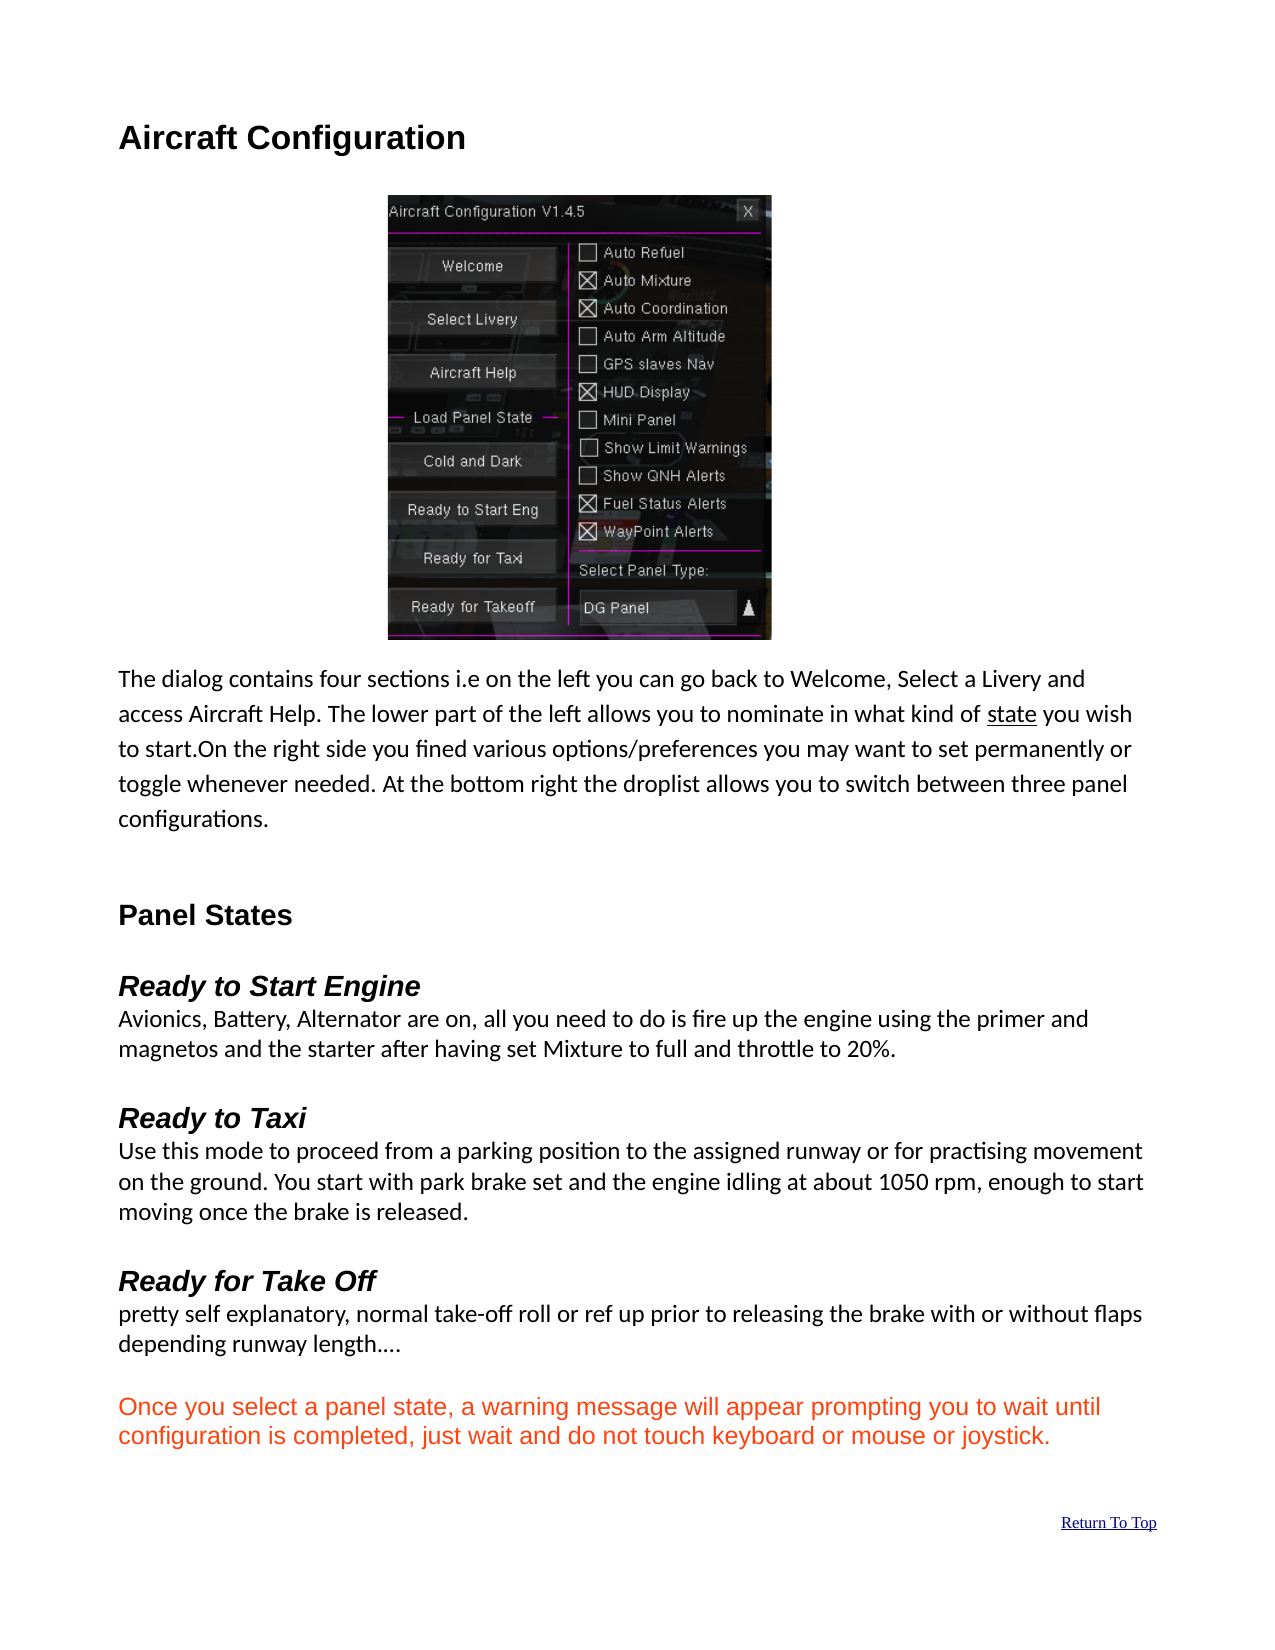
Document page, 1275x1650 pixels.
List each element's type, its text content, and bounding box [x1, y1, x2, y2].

subtitle Panel States [118, 868, 1157, 932]
subtitle Ready to Start Engine Avionics, Battery, Alternator are on, all you need to do is fire up the engine using the primer and magnetos and the starter after having set Mixture to full and throttle to 20%. [118, 969, 1157, 1064]
subtitle Ready to Taxi Use this mode to proceed from a parking position to the assigned runway or for practising movement on the ground. You start with park brake set and the engine idling at about 1050 rpm, enough to start moving once the brake is released. [118, 1102, 1157, 1227]
subtitle Ready for Take Off pretty self explanatory, normal take-off roll or ref up prior to releasing the brake with or without flaps depending runway length.… Once you select a panel state, a warning message will appear prompting you to wait until configuration is completed, just wait and do not touch keyboard or mouse or joystick. [118, 1264, 1157, 1450]
subtitle Aircraft Configuration [118, 118, 1157, 157]
picture [387, 195, 772, 640]
text The dialog contains four sections i.e on the left you can go back to Welcome, Select a Livery and access Aircraft Help. The lower part of the left allows you to nominate in what kind of state you wish to start.On the right side you fined various options/preferences you may want to set permanently or toggle whenever needed. At the bottom right the droplist allows you to switch between three panel configurations. [118, 663, 1157, 834]
